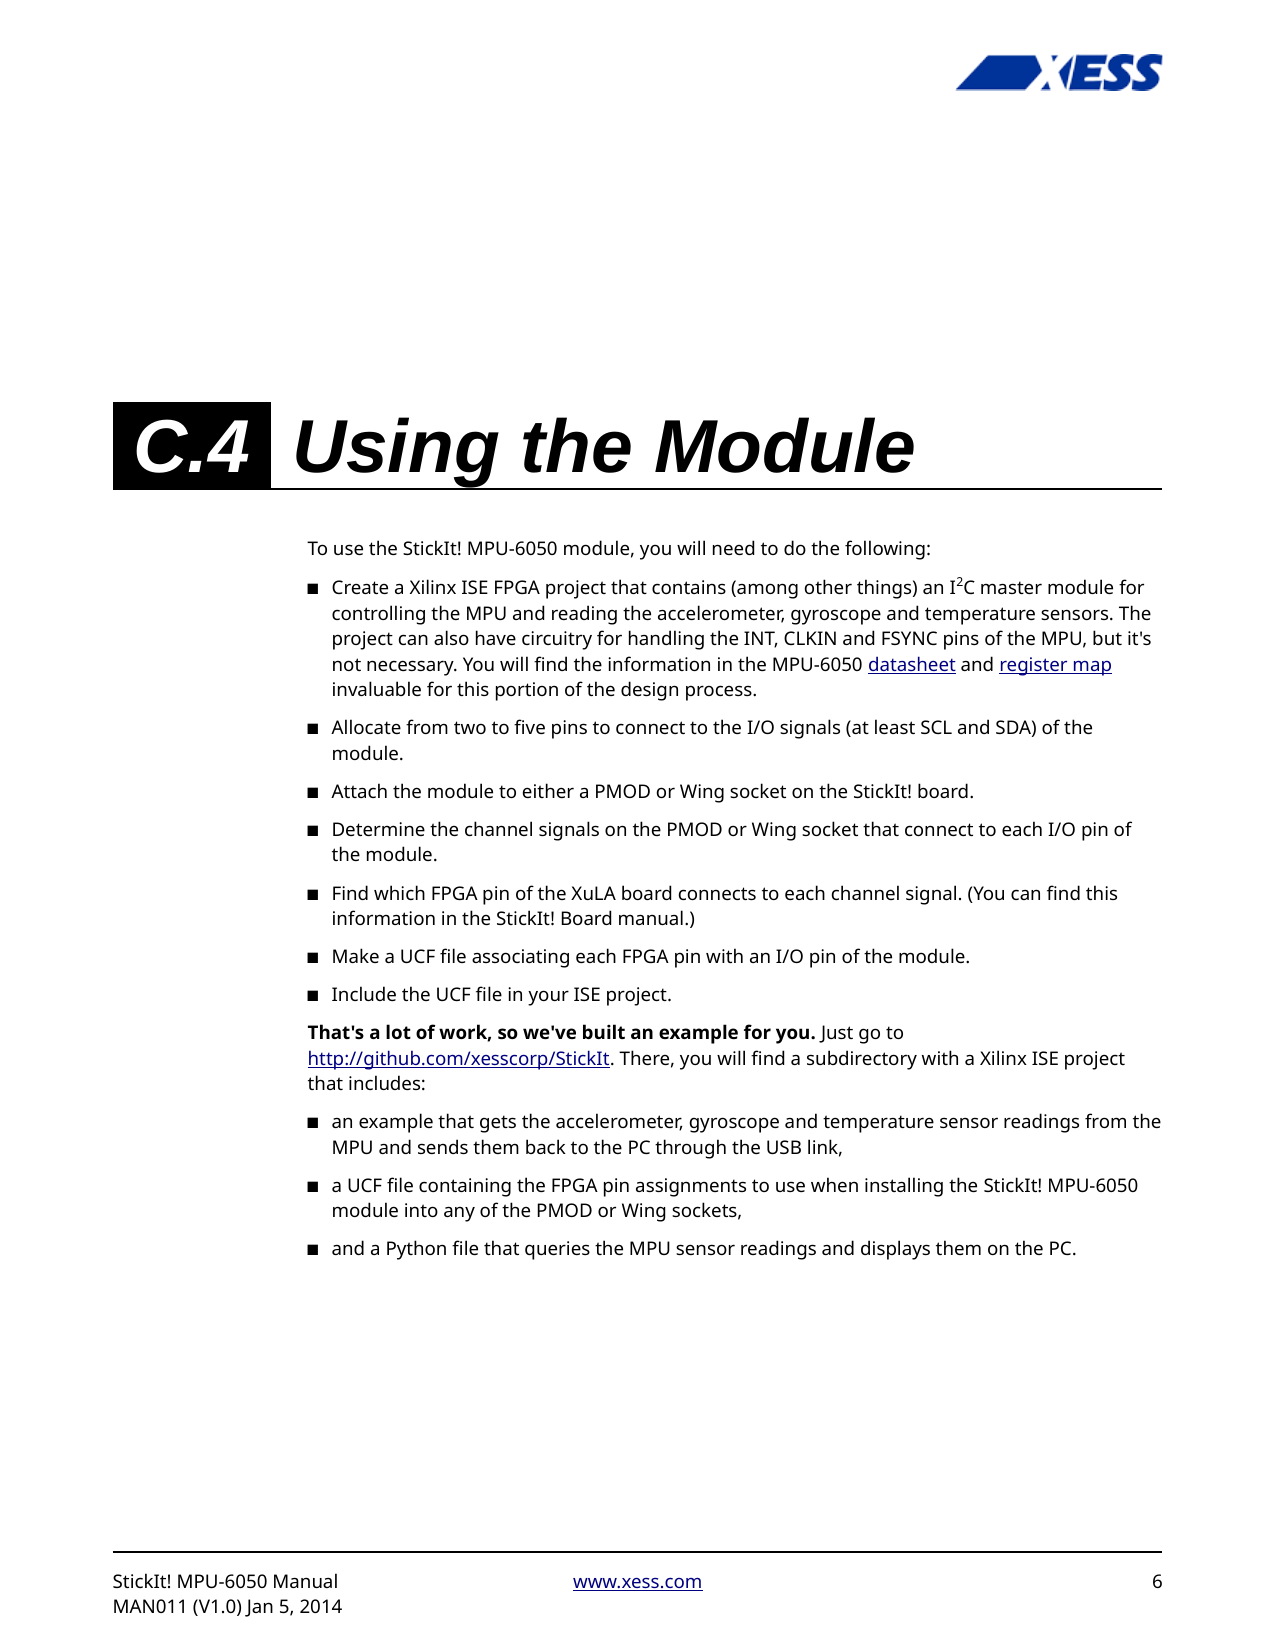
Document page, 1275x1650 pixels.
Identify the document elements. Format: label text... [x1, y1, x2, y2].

text To use the StickIt! MPU-6050 module, you will need to do the following: [307, 535, 1162, 561]
list Include the UCF file in your ISE project. [307, 981, 1162, 1007]
picture [955, 54, 1163, 91]
list Make a UCF file associating each FPGA pin with an I/O pin of the module. [307, 943, 1162, 969]
list Allocate from two to five pins to connect to the I/O signals (at least SCL and SDA) of the module. [307, 715, 1162, 766]
subtitle Using the Module [271, 402, 1162, 488]
list Attach the module to either a PMOD or Wing socket on the StickIt! board. [307, 778, 1162, 804]
text That's a lot of work, so we've built an example for you. Just go to http://github.com/xesscorp/StickIt. There, you will find a subdirectory with a Xilinx ISE project that includes: [307, 1019, 1162, 1096]
list and a Python file that queries the MPU sensor readings and displays them on the PC. [307, 1236, 1162, 1261]
list an example that gets the accelerometer, gyroscope and temperature sensor readings from the MPU and sends them back to the PC through the USB link, [307, 1108, 1162, 1159]
list Determine the channel signals on the PMOD or Wing socket that connect to each I/O pin of the module. [307, 816, 1162, 867]
list Create a Xilinx ISE FPGA project that contains (among other things) an I2C master module for controlling the MPU and reading the accelerometer, gyroscope and temperature sensors. The project can also have circuitry for handling the INT, CLKIN and FSYNC pins of the MPU, but it's not necessary. You will find the information in the MPU-6050 datasheet and register map invaluable for this portion of the design process. [307, 573, 1162, 702]
list a UCF file containing the FPGA pin assignments to use when installing the StickIt! MPU-6050 module into any of the PMOD or Wing sockets, [307, 1172, 1162, 1223]
list Find which FPGA pin of the XuLA board connects to each channel signal. (You can find this information in the StickIt! Board manual.) [307, 880, 1162, 931]
